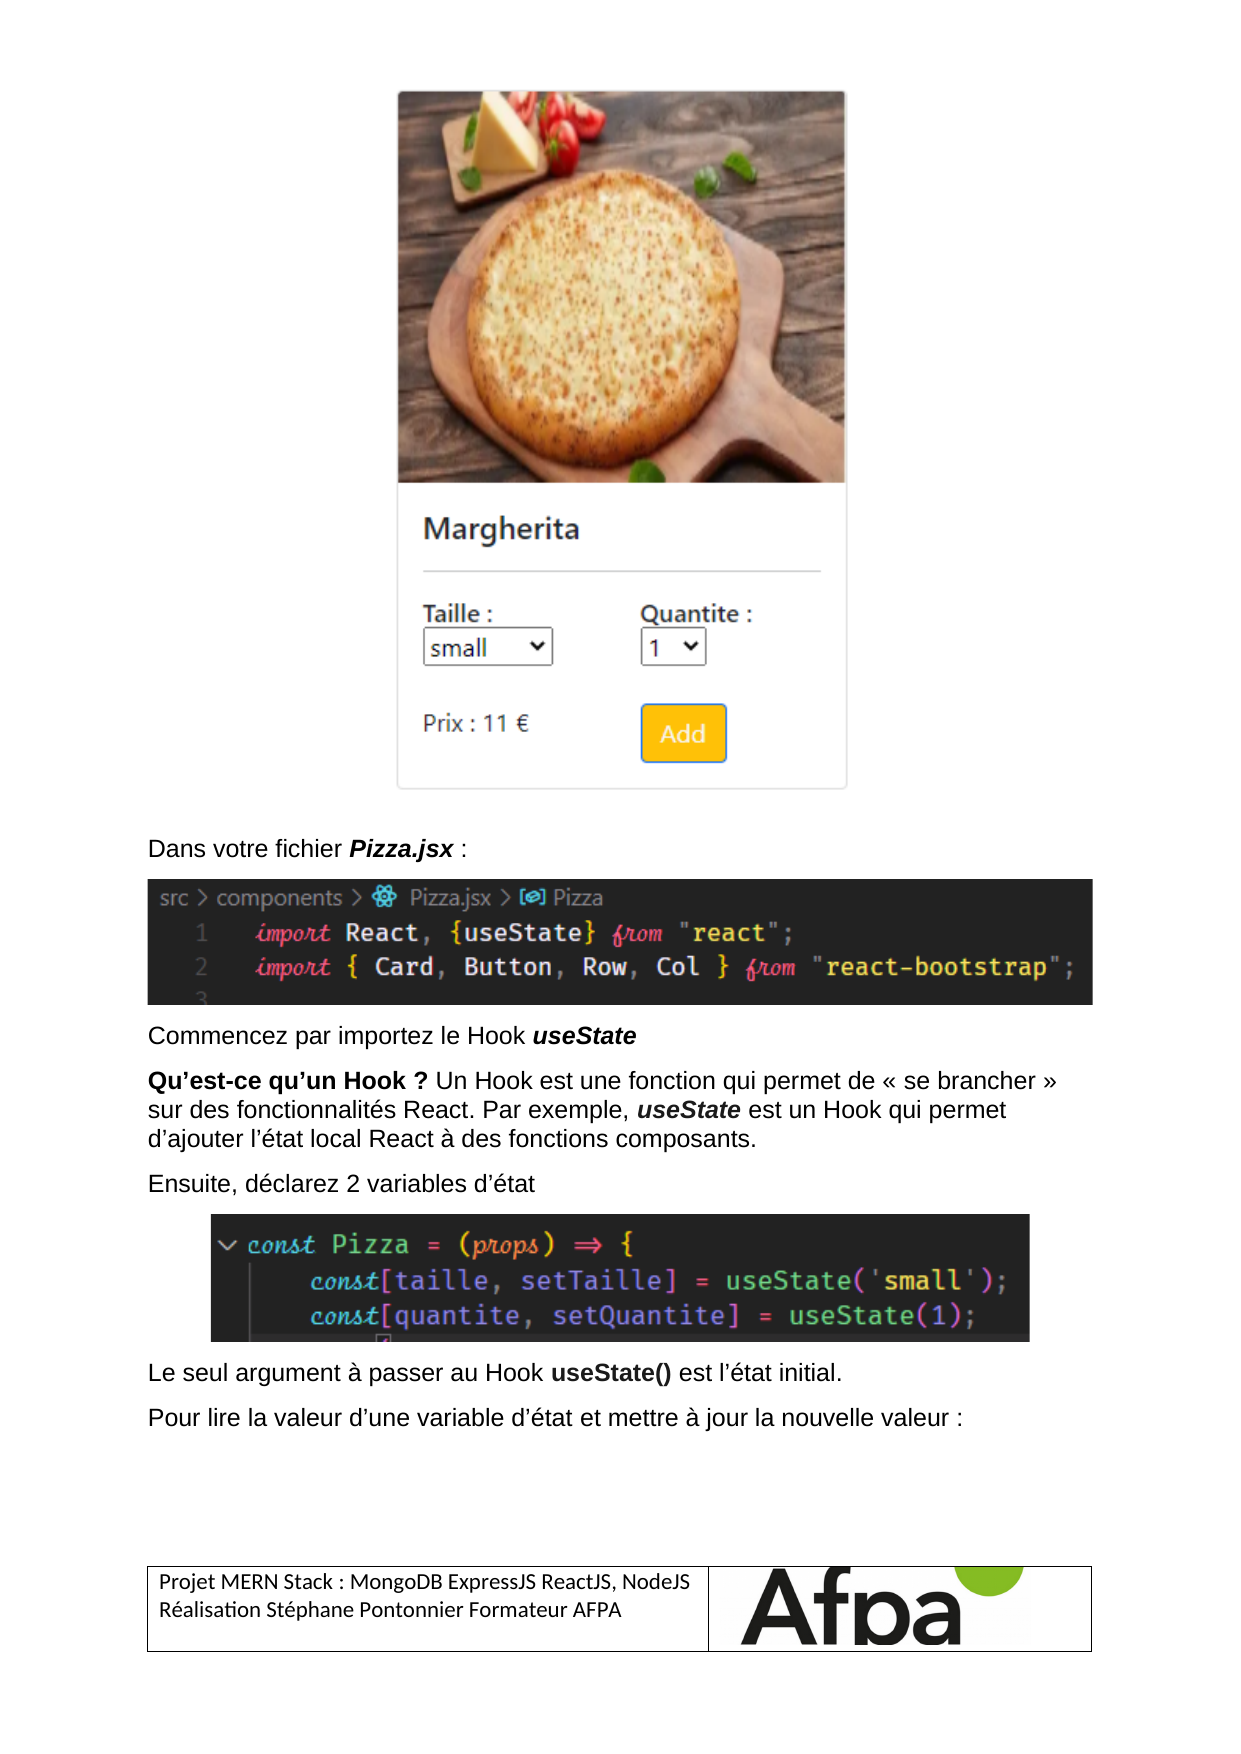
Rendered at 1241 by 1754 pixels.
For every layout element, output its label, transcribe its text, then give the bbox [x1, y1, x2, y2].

text Qu’est-ce qu’un Hook ? Un Hook est une fonction qui permet de « se brancher » sur des fonctionnalités React. Par exemple, useState est un Hook qui permet d’ajouter l’état local React à des fonctions composants. [148, 1066, 1093, 1153]
text Ensuite, déclarez 2 variables d’état [148, 1169, 1093, 1198]
text Pour lire la valeur d’une variable d’état et mettre à jour la nouvelle valeur : [148, 1403, 1093, 1432]
text Le seul argument à passer au Hook useState() est l’état initial. [148, 1358, 1093, 1387]
text Dans votre fichier Pizza.jsx : [148, 834, 1093, 863]
text Commencez par importez le Hook useState [148, 1021, 1093, 1050]
